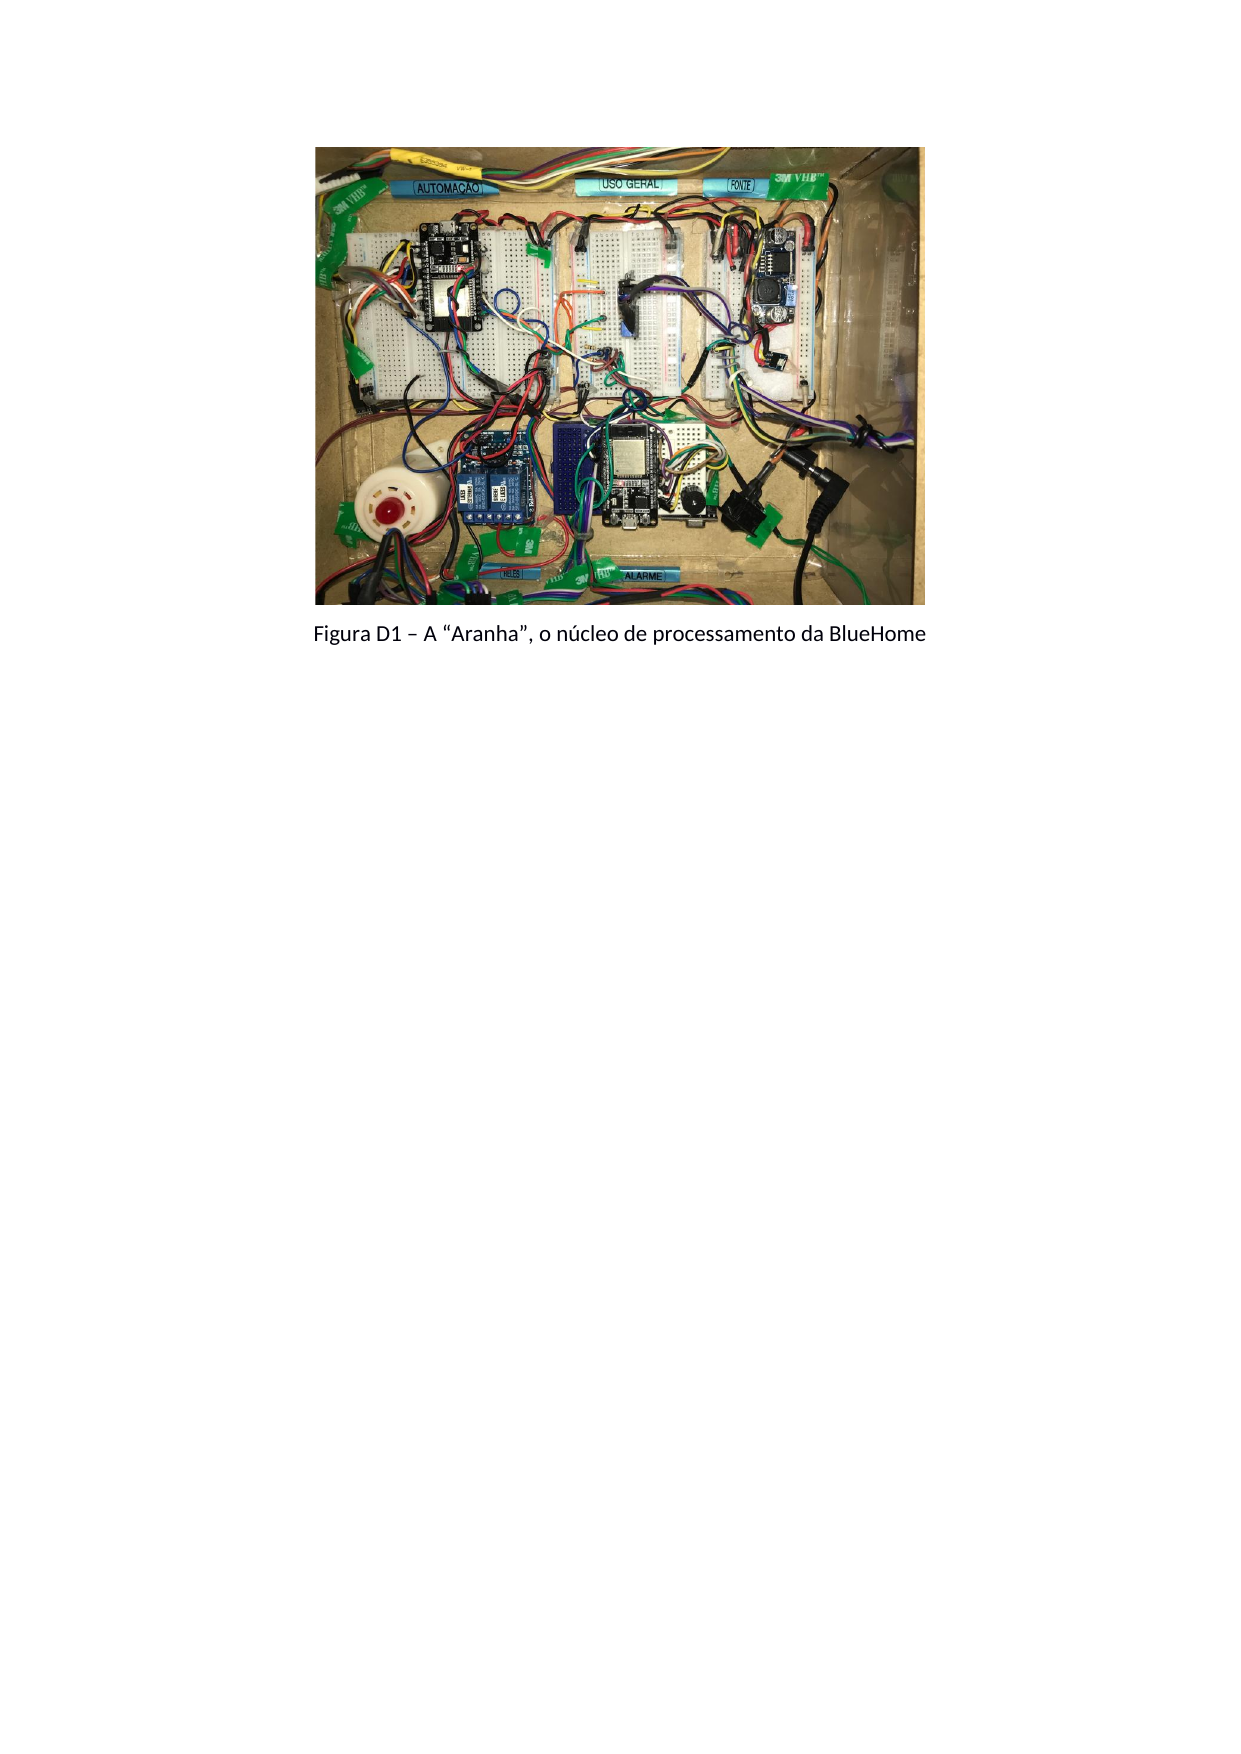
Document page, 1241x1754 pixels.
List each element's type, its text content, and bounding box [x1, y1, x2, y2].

text Figura D1 – A “Aranha”, o núcleo de processamento da BlueHome [177, 619, 1063, 647]
picture [315, 147, 925, 605]
